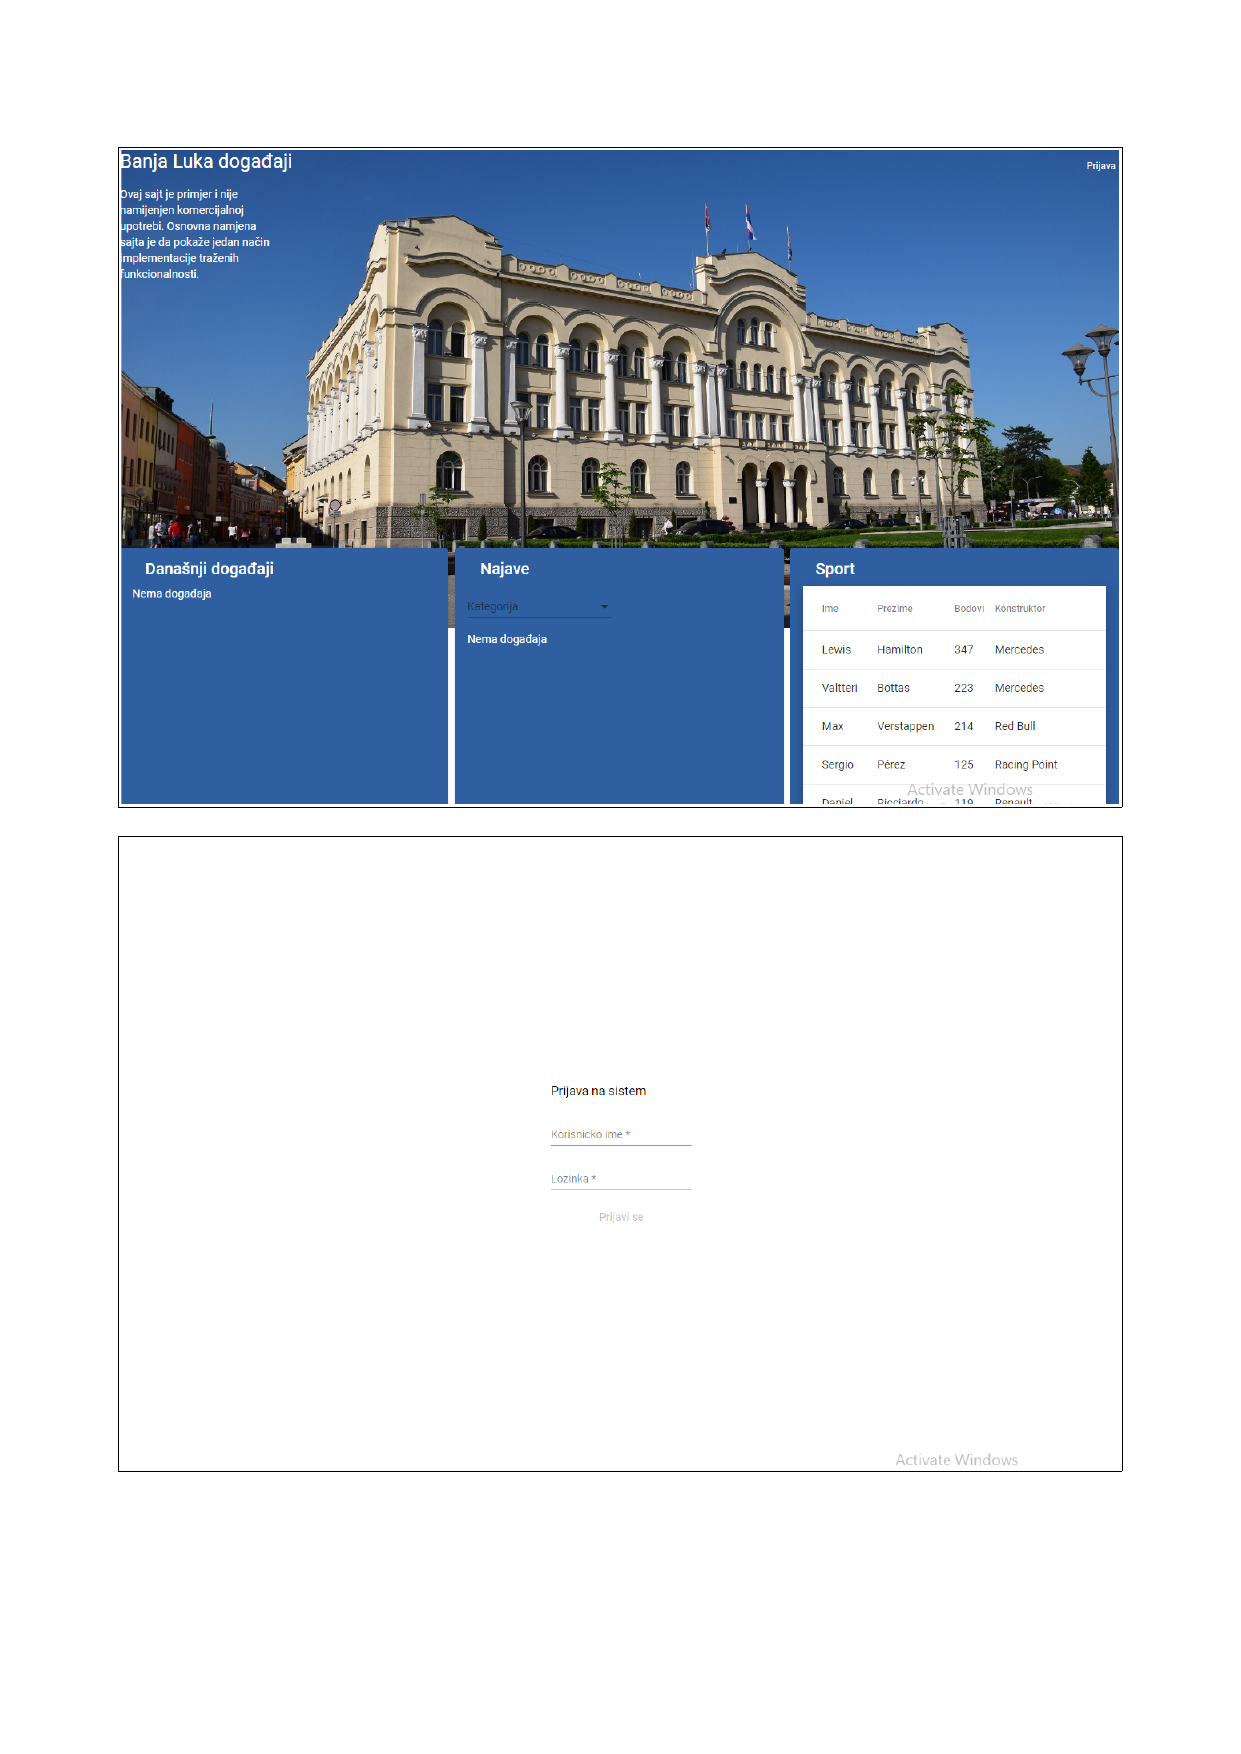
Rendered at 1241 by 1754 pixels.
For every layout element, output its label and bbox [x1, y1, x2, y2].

picture [121, 838, 1119, 1468]
picture [121, 150, 1119, 804]
